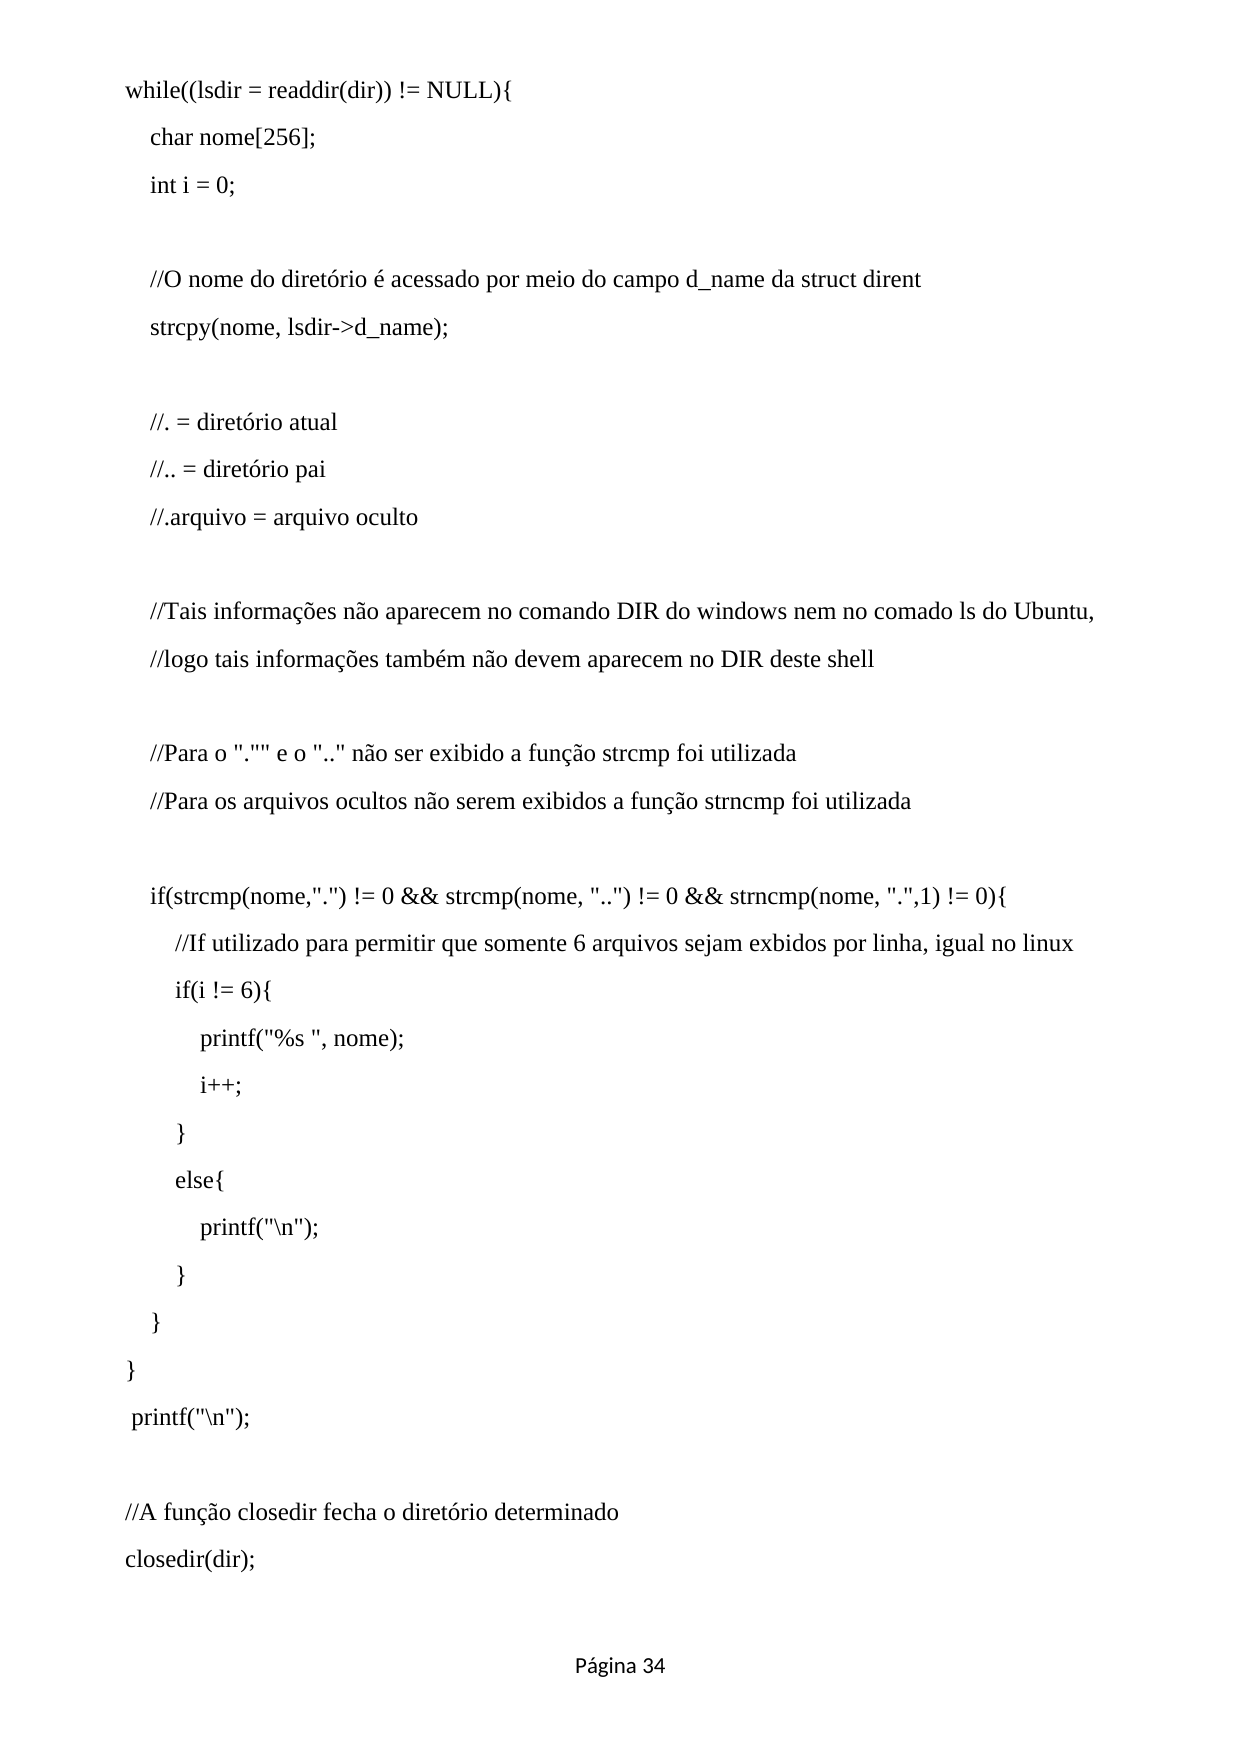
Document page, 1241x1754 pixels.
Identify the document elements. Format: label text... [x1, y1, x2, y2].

text //A função closedir fecha o diretório determinado [75, 1497, 1165, 1526]
text //.. = diretório pai [75, 454, 1165, 483]
text printf("\n"); [75, 1212, 1165, 1241]
text int i = 0; [75, 170, 1165, 198]
text } [75, 1355, 1165, 1383]
text if(i != 6){ [75, 976, 1165, 1004]
text } [75, 1118, 1165, 1146]
text } [75, 1260, 1165, 1289]
text //Tais informações não aparecem no comando DIR do windows nem no comado ls do Ubuntu, [75, 596, 1165, 625]
text closedir(dir); [75, 1544, 1165, 1573]
text while((lsdir = readdir(dir)) != NULL){ [75, 75, 1165, 104]
text printf("%s ", nome); [75, 1023, 1165, 1052]
text //Para o "."" e o ".." não ser exibido a função strcmp foi utilizada [75, 738, 1165, 767]
text char nome[256]; [75, 122, 1165, 151]
text //. = diretório atual [75, 407, 1165, 436]
text //If utilizado para permitir que somente 6 arquivos sejam exbidos por linha, igual no linux [75, 928, 1165, 957]
text if(strcmp(nome,".") != 0 && strcmp(nome, "..") != 0 && strncmp(nome, ".",1) != 0){ [75, 881, 1165, 909]
text //.arquivo = arquivo oculto [75, 502, 1165, 530]
text strcpy(nome, lsdir->d_name); [75, 312, 1165, 341]
text printf("\n"); [75, 1402, 1165, 1431]
text //logo tais informações também não devem aparecem no DIR deste shell [75, 644, 1165, 672]
text else{ [75, 1165, 1165, 1194]
text } [75, 1307, 1165, 1336]
text //O nome do diretório é acessado por meio do campo d_name da struct dirent [75, 264, 1165, 293]
text //Para os arquivos ocultos não serem exibidos a função strncmp foi utilizada [75, 786, 1165, 815]
text i++; [75, 1070, 1165, 1099]
